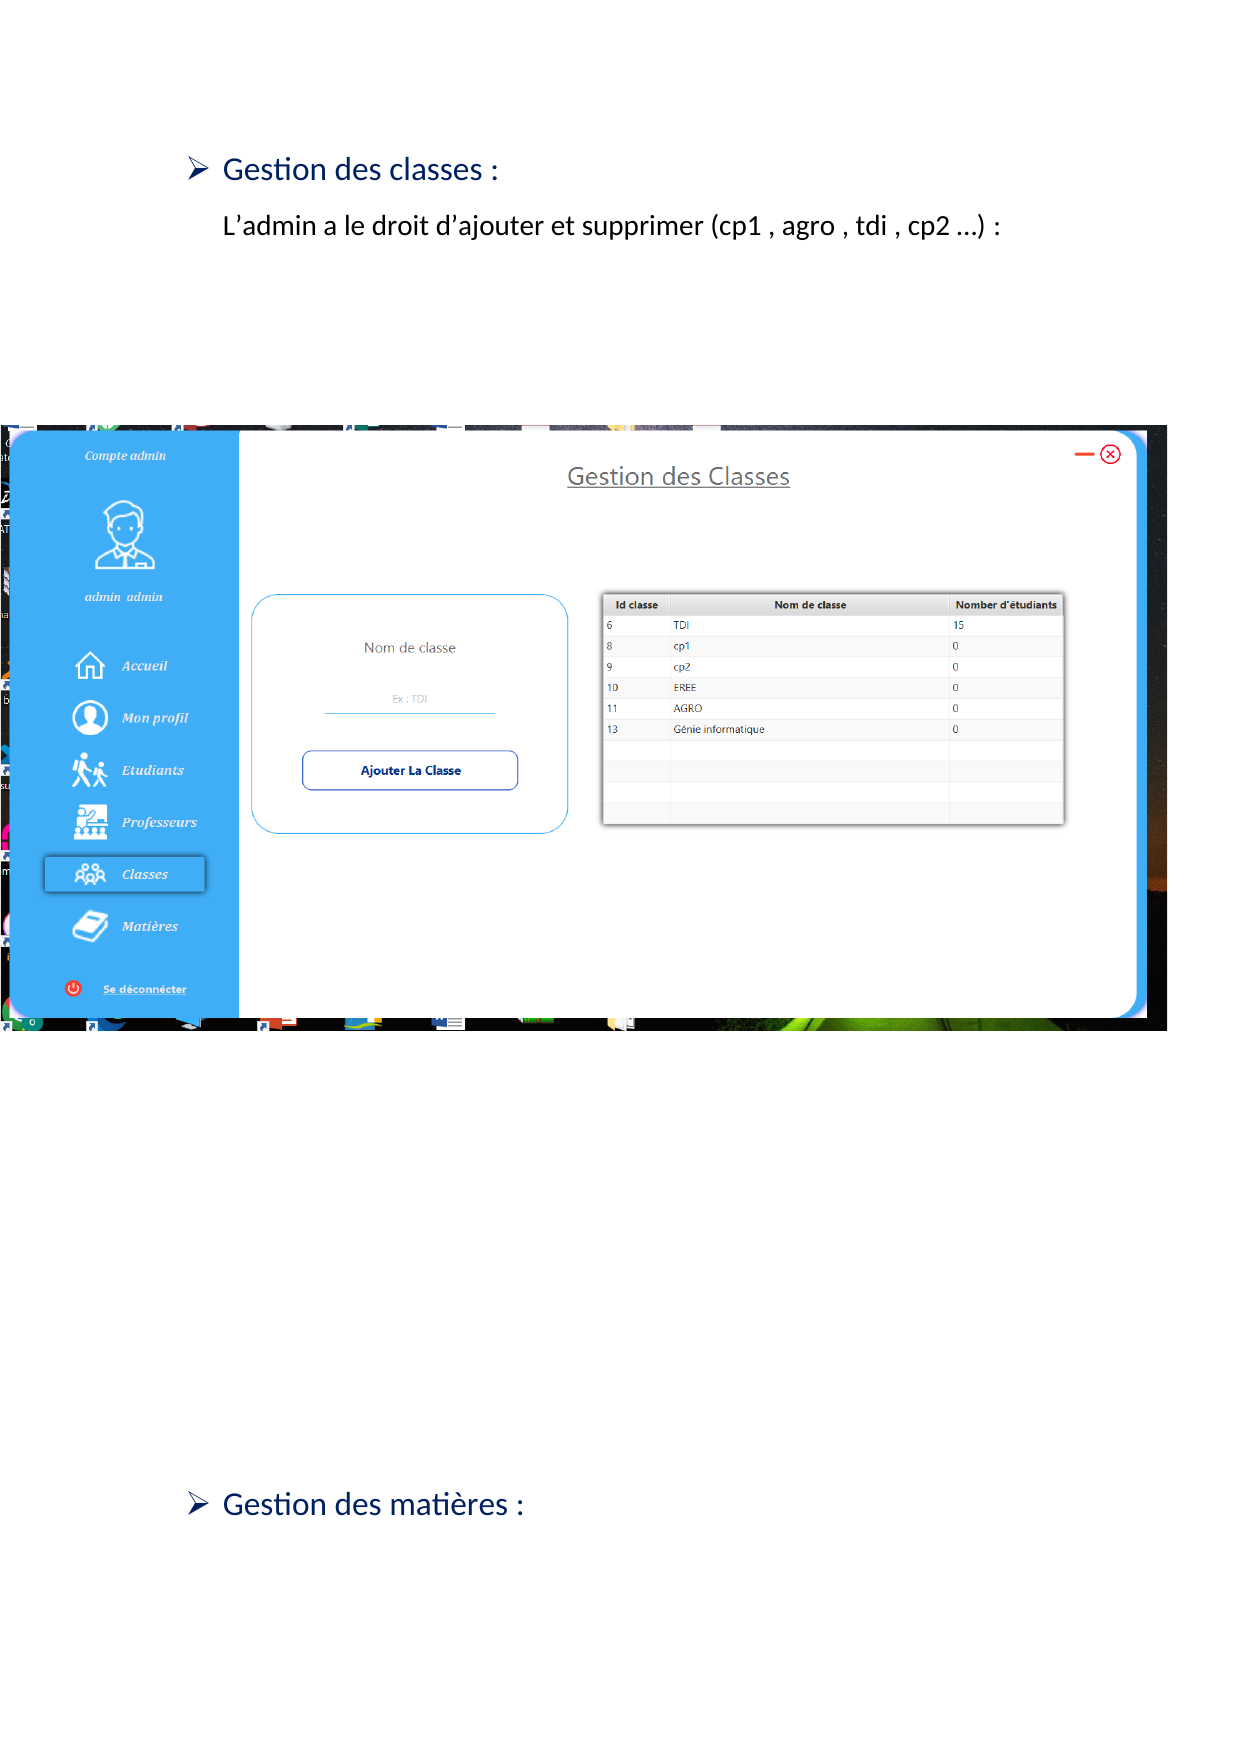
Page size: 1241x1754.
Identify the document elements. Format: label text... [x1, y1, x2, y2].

list L’admin a le droit d’ajouter et supprimer (cp1 , agro , tdi , cp2 …) : [223, 207, 1093, 242]
list Gestion des classes : [185, 148, 1093, 188]
list Gestion des matières : [185, 1483, 1093, 1524]
